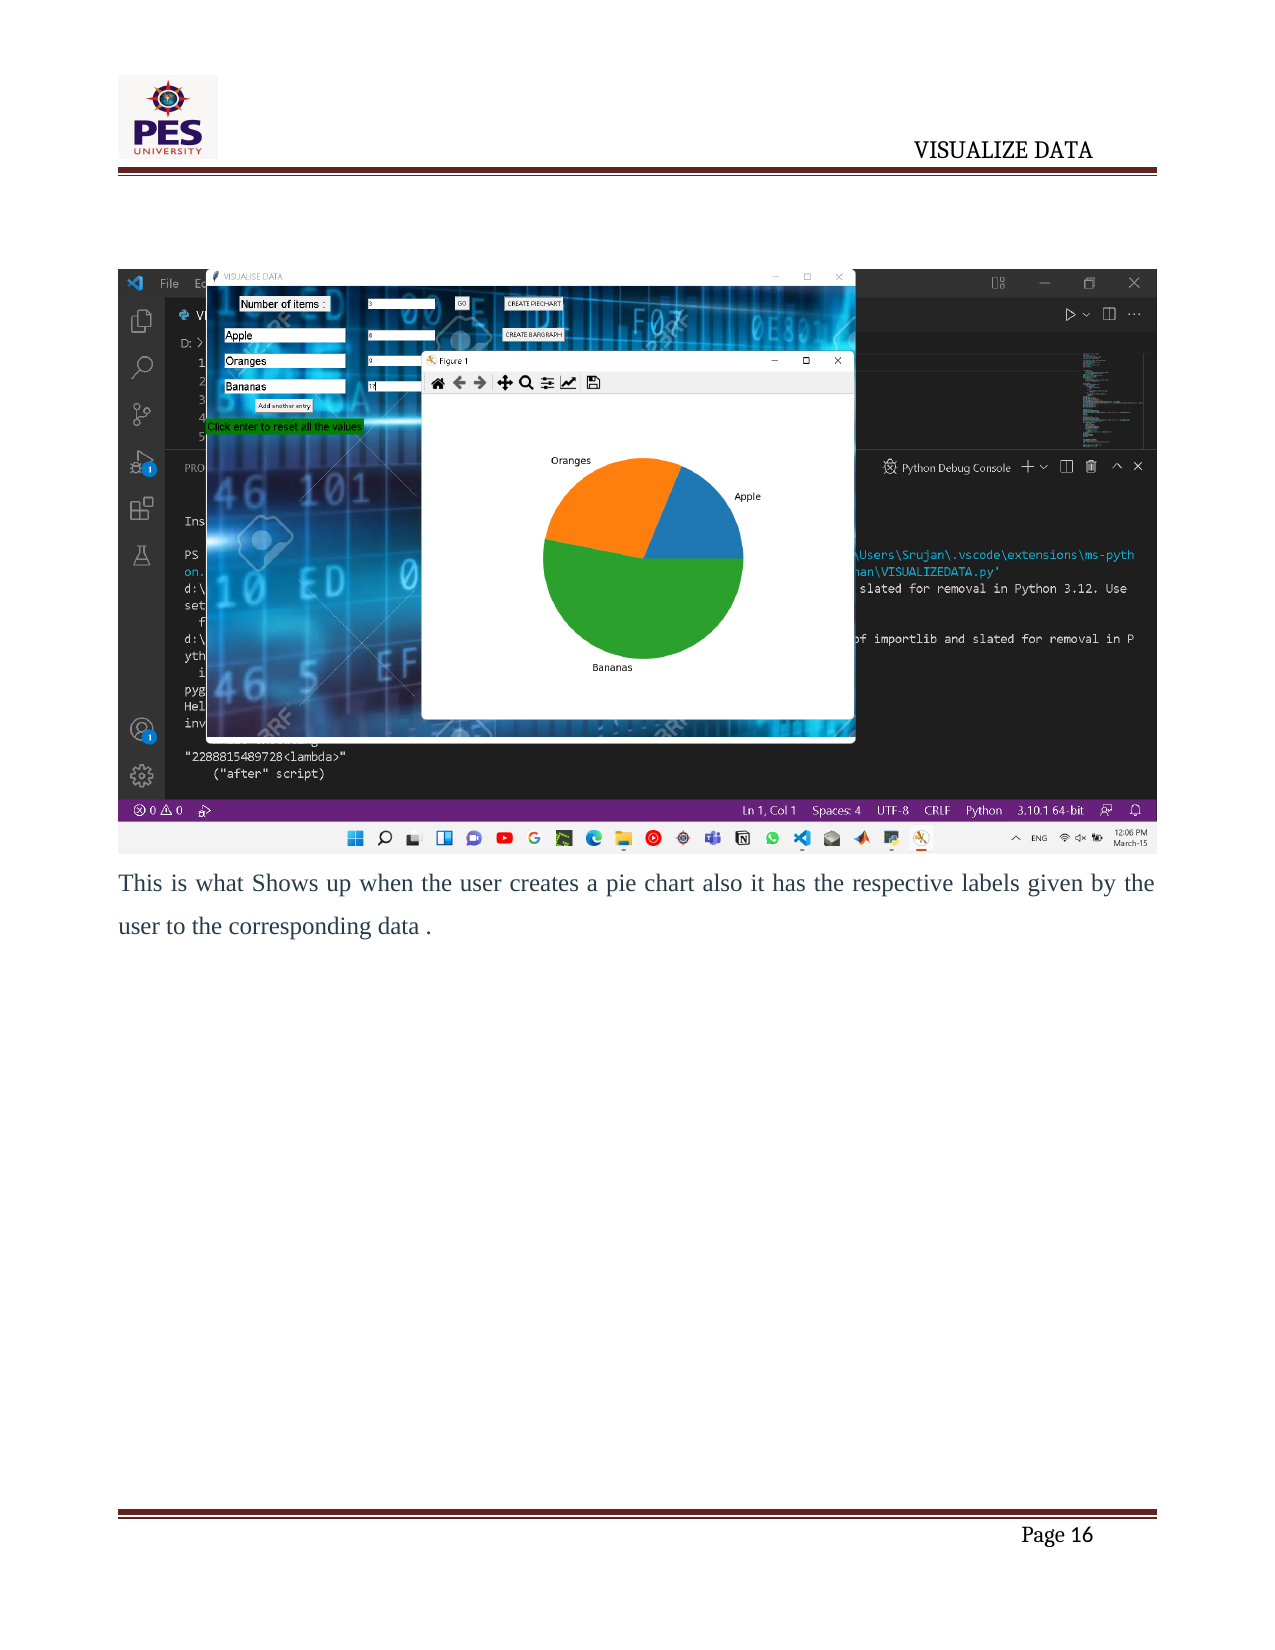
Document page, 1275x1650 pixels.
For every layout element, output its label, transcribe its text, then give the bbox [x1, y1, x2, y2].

picture [118, 75, 218, 159]
picture [118, 269, 1157, 854]
text This is what Shows up when the user creates a pie chart also it has the respective labels given by the user to the corresponding data . [118, 854, 1157, 939]
